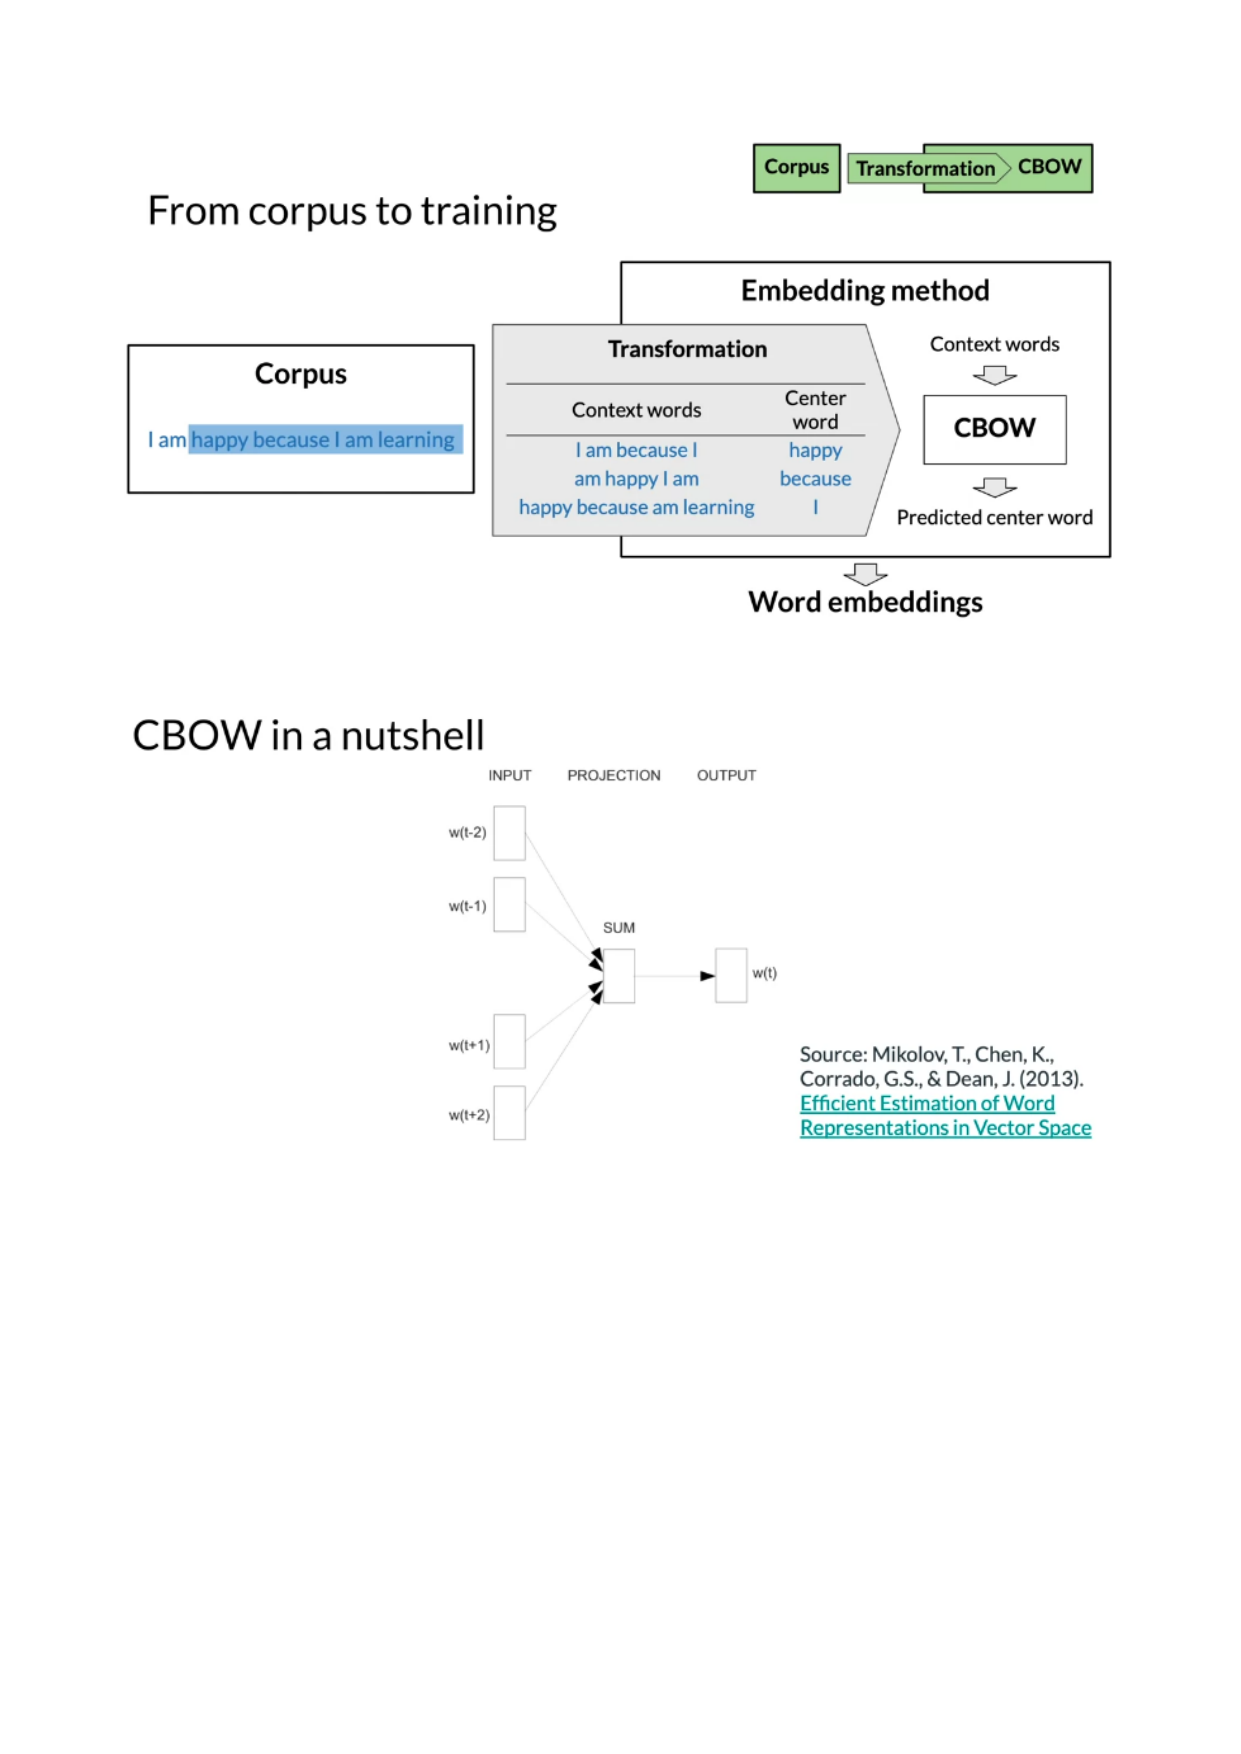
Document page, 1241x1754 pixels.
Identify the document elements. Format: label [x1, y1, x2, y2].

picture [118, 705, 1123, 1156]
picture [118, 134, 1123, 627]
